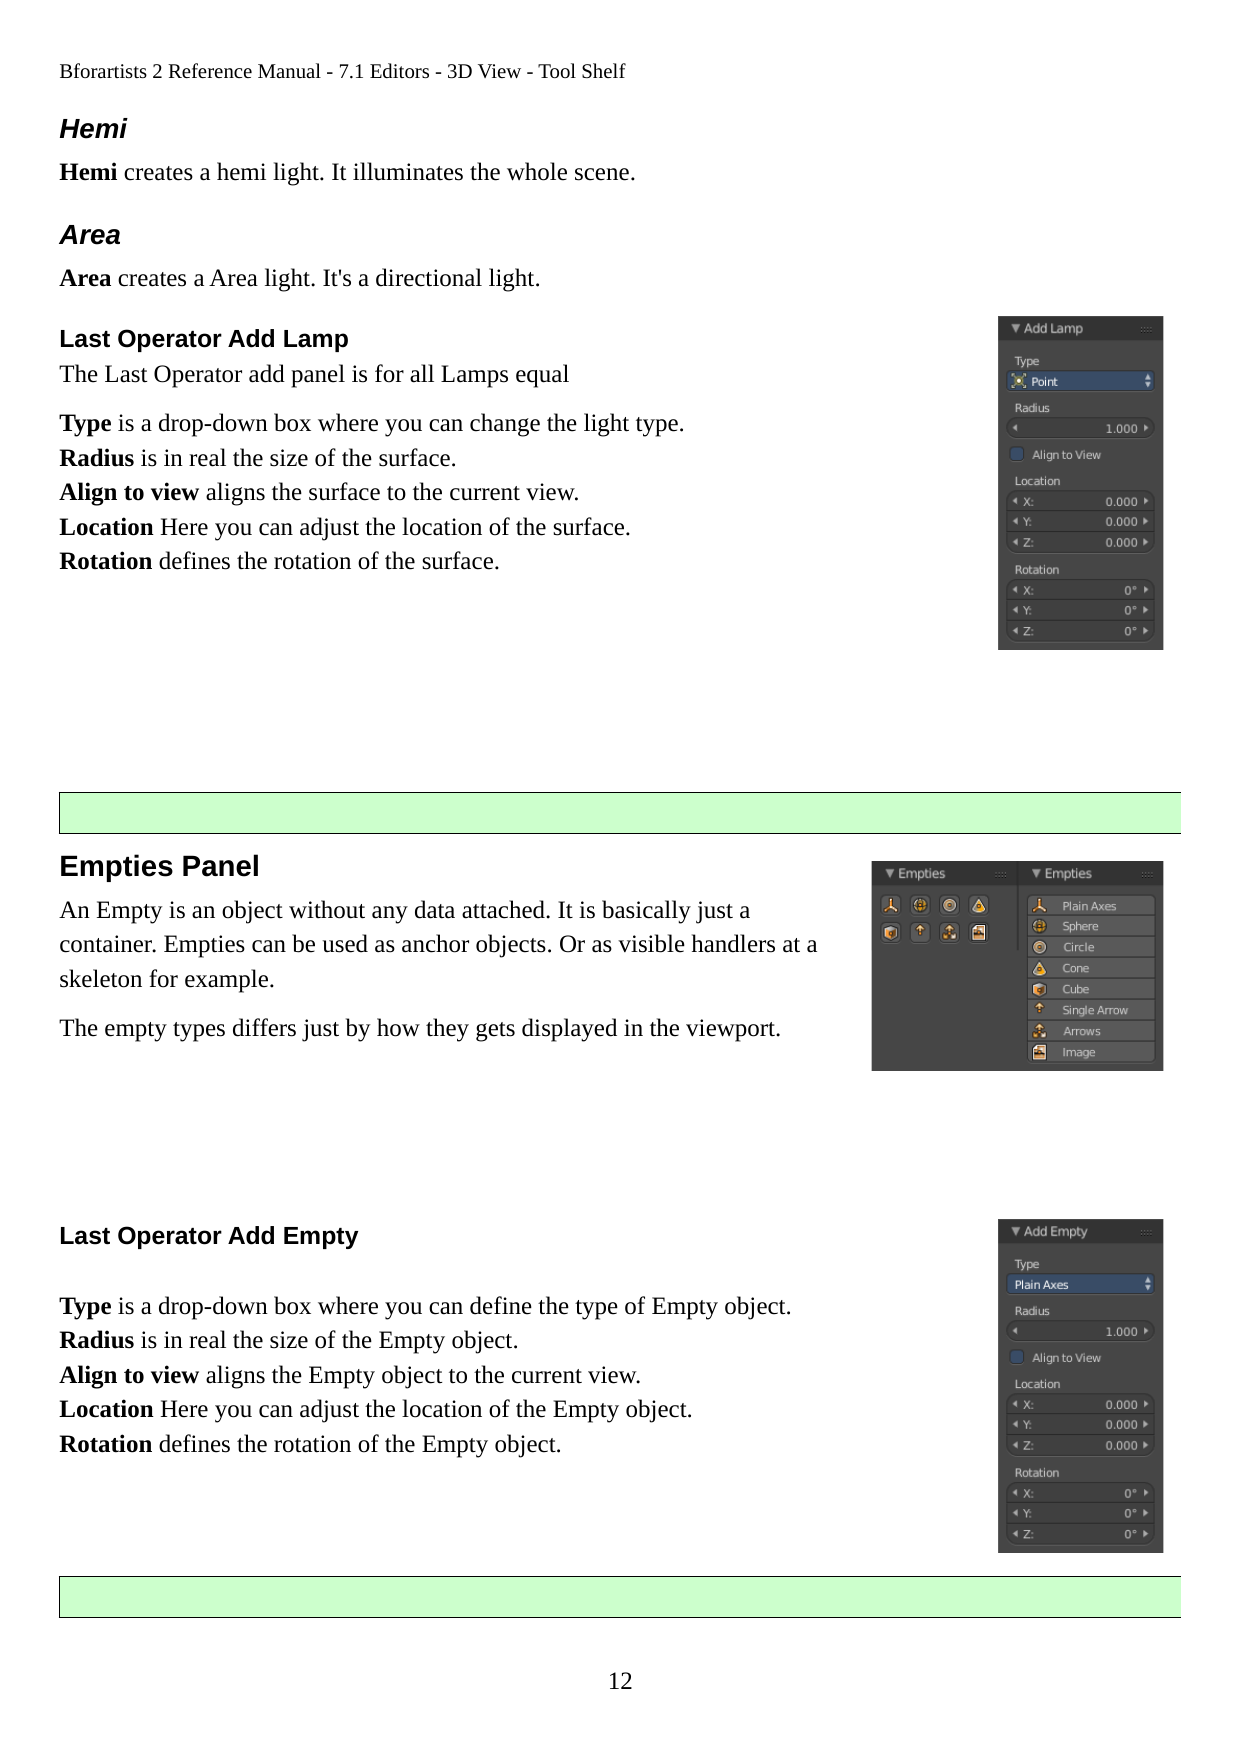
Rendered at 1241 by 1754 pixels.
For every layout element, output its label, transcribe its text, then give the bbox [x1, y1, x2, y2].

text Area creates a Area light. It's a directional light. [59, 263, 1181, 292]
picture [871, 861, 1164, 1071]
text Hemi creates a hemi light. It illuminates the whole scene. [59, 157, 1181, 186]
subtitle Last Operator Add Lamp [59, 324, 998, 353]
subtitle Area [59, 218, 1181, 250]
picture [998, 1219, 1164, 1553]
table_header [60, 793, 1181, 833]
table_header [60, 1577, 1181, 1617]
subtitle [1164, 324, 1181, 353]
text Type is a drop-down box where you can define the type of Empty object. Radius is in real the size of the Empty object. Align to view aligns the Empty object to the current view. Location Here you can adjust the location of the Empty object. Rotation defines the rotation of the Empty object. [59, 1256, 998, 1457]
subtitle [1164, 1221, 1181, 1250]
picture [998, 316, 1164, 650]
text The empty types differs just by how they gets displayed in the viewport. [59, 1013, 871, 1041]
text The Last Operator add panel is for all Lamps equal [59, 359, 998, 388]
subtitle Empties Panel [59, 848, 1181, 882]
subtitle Hemi [59, 113, 1181, 144]
text Type is a drop-down box where you can change the light type. Radius is in real the size of the surface. Align to view aligns the surface to the current view. Location Here you can adjust the location of the surface. Rotation defines the rotation of the surface. [59, 408, 998, 575]
subtitle Last Operator Add Empty [59, 1221, 998, 1250]
text An Empty is an object without any data attached. It is basically just a container. Empties can be used as anchor objects. Or as visible handlers at a skeleton for example. [59, 895, 871, 992]
